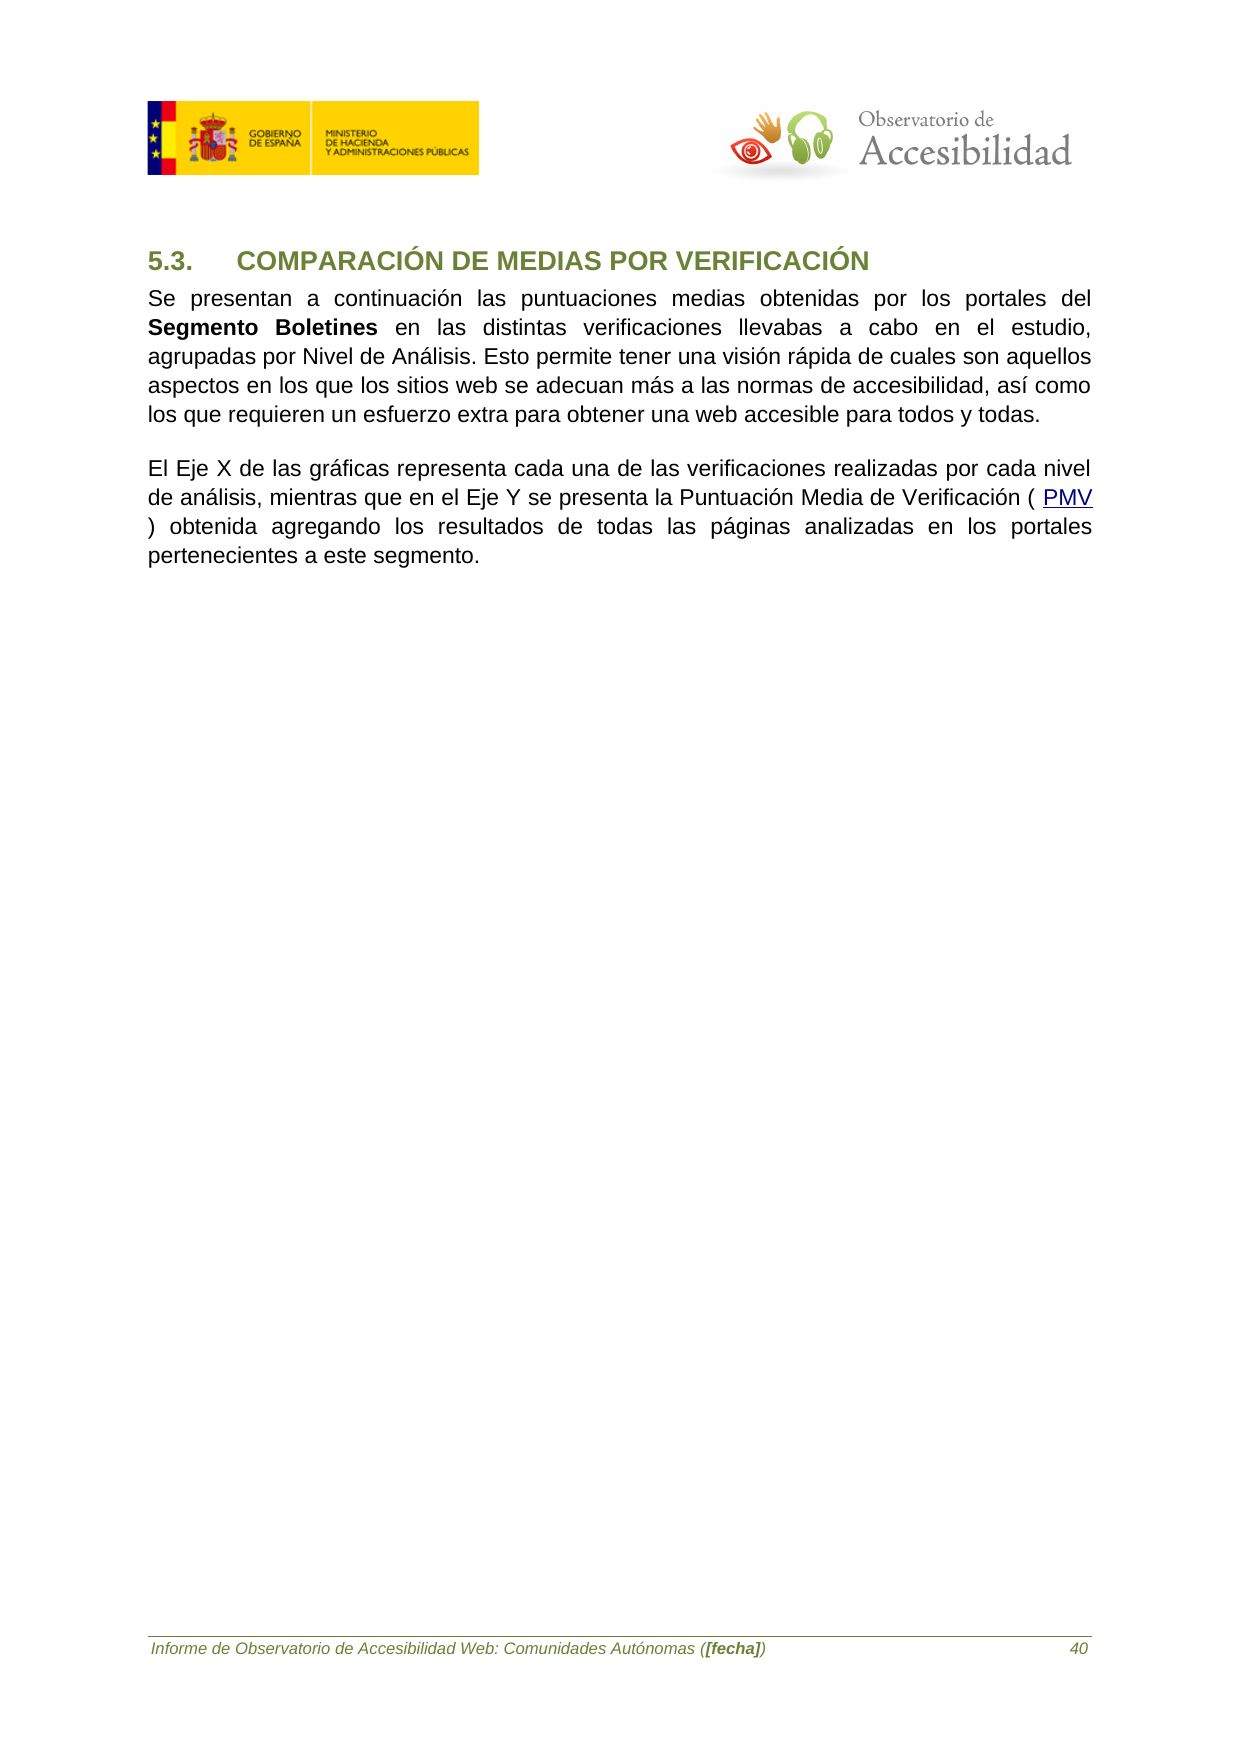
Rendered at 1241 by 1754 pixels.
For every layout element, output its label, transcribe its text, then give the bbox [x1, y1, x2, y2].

subtitle Comparación de medias por verificación [148, 245, 1092, 276]
picture [710, 102, 1086, 185]
text Se presentan a continuación las puntuaciones medias obtenidas por los portales del Segmento Boletines en las distintas verificaciones llevabas a cabo en el estudio, agrupadas por Nivel de Análisis. Esto permite tener una visión rápida de cuales son aquellos aspectos en los que los sitios web se adecuan más a las normas de accesibilidad, así como los que requieren un esfuerzo extra para obtener una web accesible para todos y todas. [148, 285, 1092, 427]
text El Eje X de las gráficas representa cada una de las verificaciones realizadas por cada nivel de análisis, mientras que en el Eje Y se presenta la Puntuación Media de Verificación ( PMV ) obtenida agregando los resultados de todas las páginas analizadas en los portales pertenecientes a este segmento. [148, 455, 1092, 568]
picture [147, 101, 479, 175]
